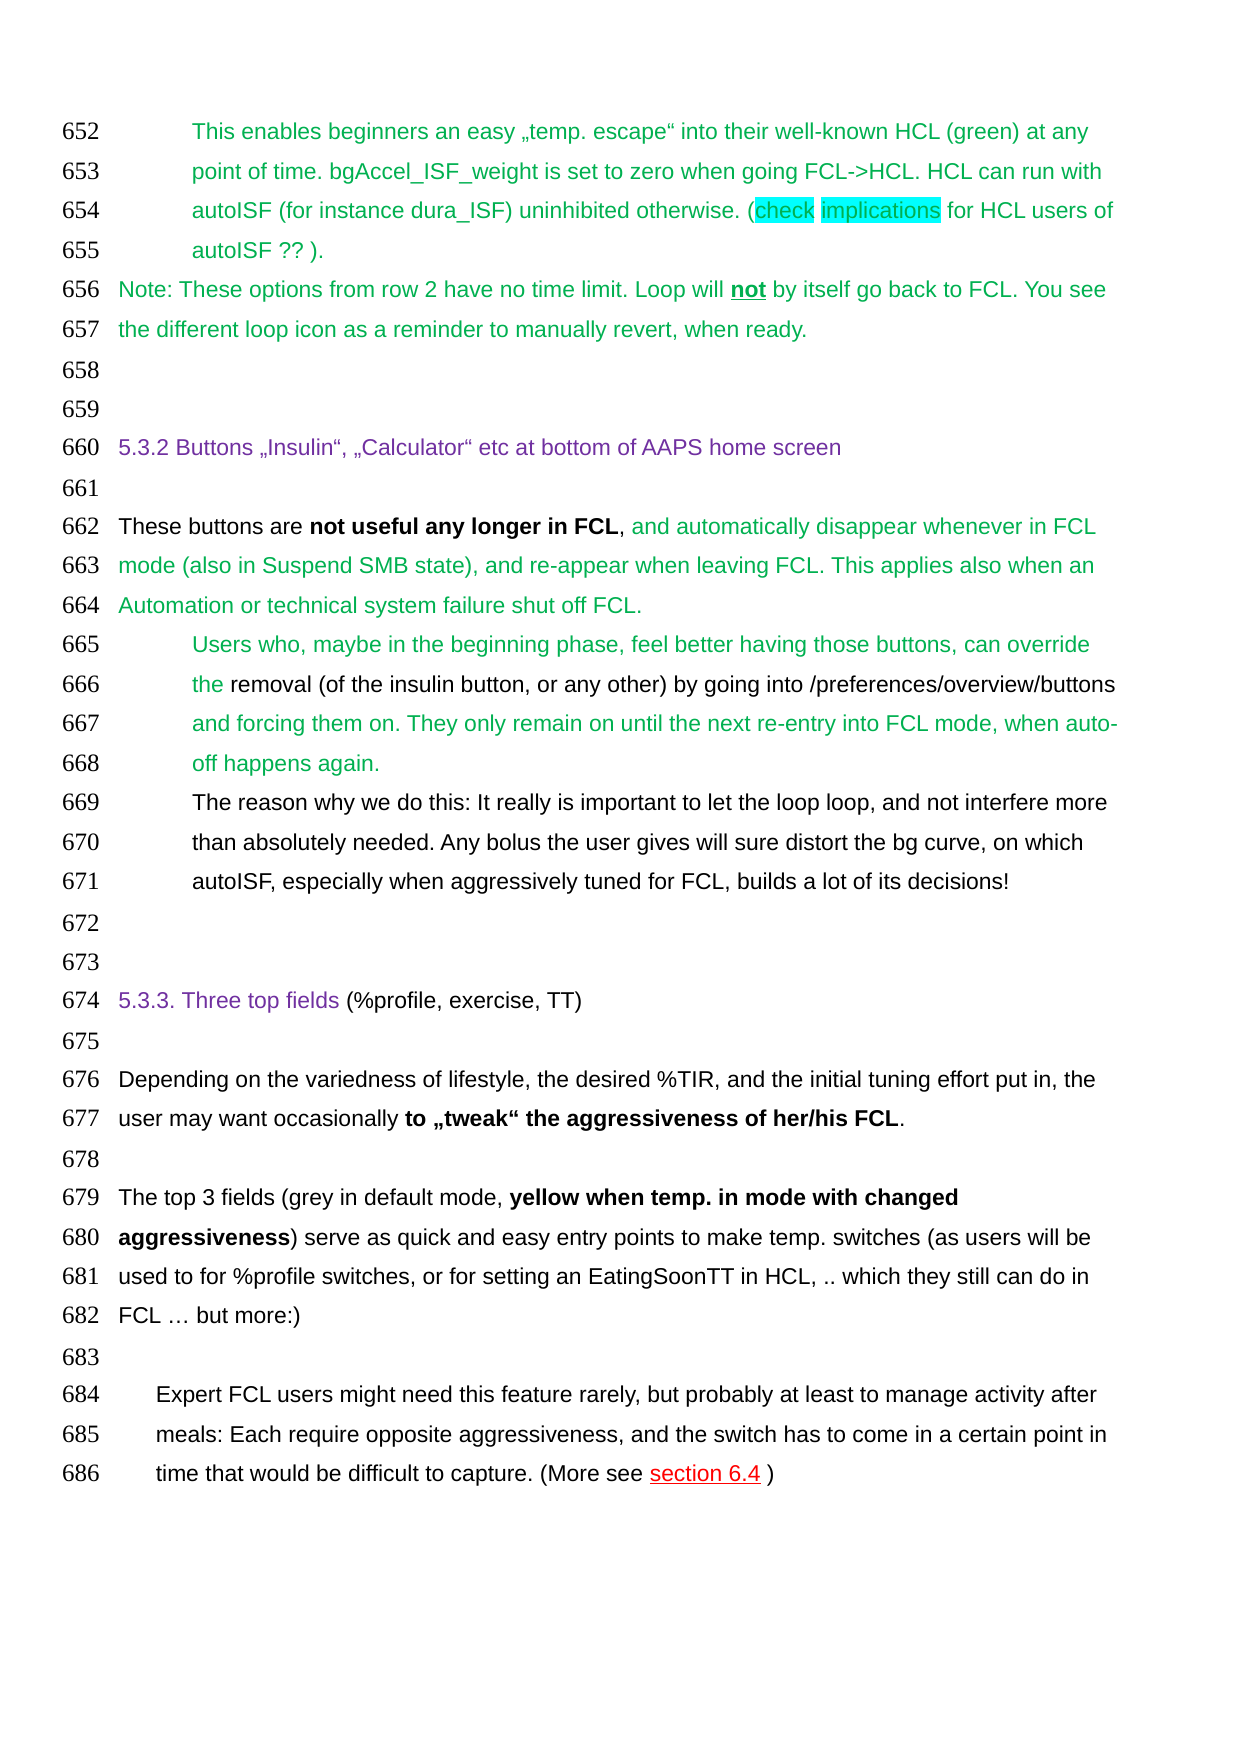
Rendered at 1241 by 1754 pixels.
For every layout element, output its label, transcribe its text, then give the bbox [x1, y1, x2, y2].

text Users who, maybe in the beginning phase, feel better having those buttons, can override the removal (of the insulin button, or any other) by going into /preferences/overview/buttons and forcing them on. They only remain on until the next re-entry into FCL mode, when auto-off happens again. [192, 631, 1122, 776]
text 5.3.3. Three top fields (%profile, exercise, TT) [118, 987, 1122, 1013]
text The reason why we do this: It really is important to let the loop loop, and not interfere more than absolutely needed. Any bolus the user gives will sure distort the bg curve, on which autoISF, especially when aggressively tuned for FCL, builds a lot of its decisions! [192, 789, 1122, 894]
text This enables beginners an easy „temp. escape“ into their well-known HCL (green) at any point of time. bgAccel_ISF_weight is set to zero when going FCL->HCL. HCL can run with autoISF (for instance dura_ISF) uninhibited otherwise. (check implications for HCL users of autoISF ?? ). [192, 118, 1122, 263]
text The top 3 fields (grey in default mode, yellow when temp. in mode with changed aggressiveness) serve as quick and easy entry points to make temp. switches (as users will be used to for %profile switches, or for setting an EatingSoonTT in HCL, .. which they still can do in FCL … but more:) [118, 1184, 1122, 1329]
text Note: These options from row 2 have no time limit. Loop will not by itself go back to FCL. You see the different loop icon as a reminder to manually revert, when ready. [118, 276, 1122, 342]
text 5.3.2 Buttons „Insulin“, „Calculator“ etc at bottom of AAPS home screen [118, 434, 1122, 460]
text Depending on the variedness of lifestyle, the desired %TIR, and the initial tuning effort put in, the user may want occasionally to „tweak“ the aggressiveness of her/his FCL. [118, 1066, 1122, 1131]
text Expert FCL users might need this feature rarely, but probably at least to manage activity after meals: Each require opposite aggressiveness, and the switch has to come in a certain point in time that would be difficult to capture. (More see section 6.4 ) [156, 1381, 1122, 1487]
text These buttons are not useful any longer in FCL, and automatically disappear whenever in FCL mode (also in Suspend SMB state), and re-appear when leaving FCL. This applies also when an Automation or technical system failure shut off FCL. [118, 513, 1122, 618]
